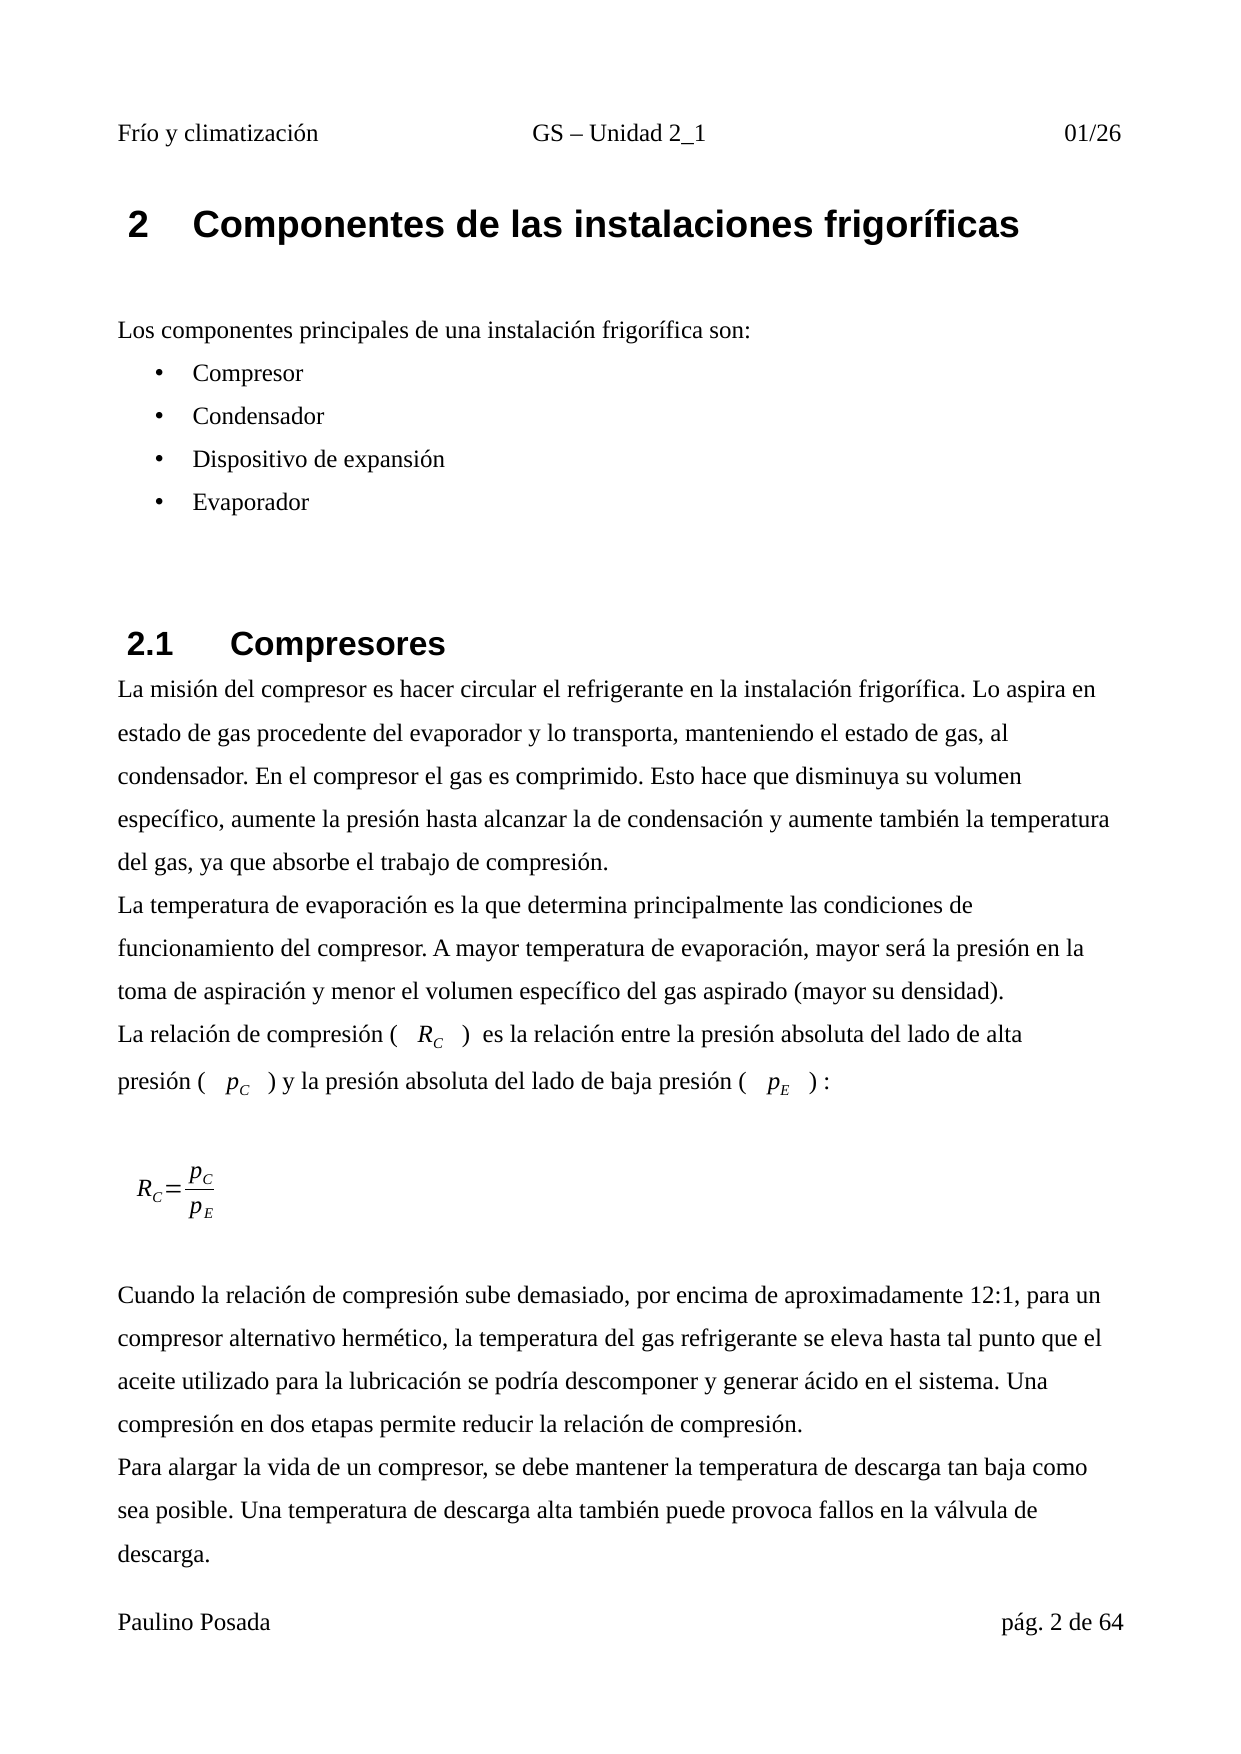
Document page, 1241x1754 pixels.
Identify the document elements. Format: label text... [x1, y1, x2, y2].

subtitle Compresores [117, 623, 1123, 662]
text Cuando la relación de compresión sube demasiado, por encima de aproximadamente 12:1, para un compresor alternativo hermético, la temperatura del gas refrigerante se eleva hasta tal punto que el aceite utilizado para la lubricación se podría descomponer y generar ácido en el sistema. Una compresión en dos etapas permite reducir la relación de compresión. [117, 1280, 1123, 1438]
text La temperatura de evaporación es la que determina principalmente las condiciones de funcionamiento del compresor. A mayor temperatura de evaporación, mayor será la presión en la toma de aspiración y menor el volumen específico del gas aspirado (mayor su densidad). [117, 890, 1123, 1005]
text Los componentes principales de una instalación frigorífica son: [117, 315, 1123, 344]
text Para alargar la vida de un compresor, se debe mantener la temperatura de descarga tan baja como sea posible. Una temperatura de descarga alta también puede provoca fallos en la válvula de descarga. [117, 1452, 1123, 1567]
list Compresor [155, 358, 1123, 387]
list Condensador [155, 401, 1123, 430]
list Dispositivo de expansión [155, 444, 1123, 473]
subtitle Componentes de las instalaciones frigoríficas [117, 201, 1123, 245]
list Evaporador [155, 487, 1123, 516]
text presión () y la presión absoluta del lado de baja presión () : [117, 1066, 1123, 1099]
text La misión del compresor es hacer circular el refrigerante en la instalación frigorífica. Lo aspira en estado de gas procedente del evaporador y lo transporta, manteniendo el estado de gas, al condensador. En el compresor el gas es comprimido. Esto hace que disminuya su volumen específico, aumente la presión hasta alcanzar la de condensación y aumente también la temperatura del gas, ya que absorbe el trabajo de compresión. [117, 674, 1123, 876]
text La relación de compresión () es la relación entre la presión absoluta del lado de alta [117, 1019, 1123, 1052]
